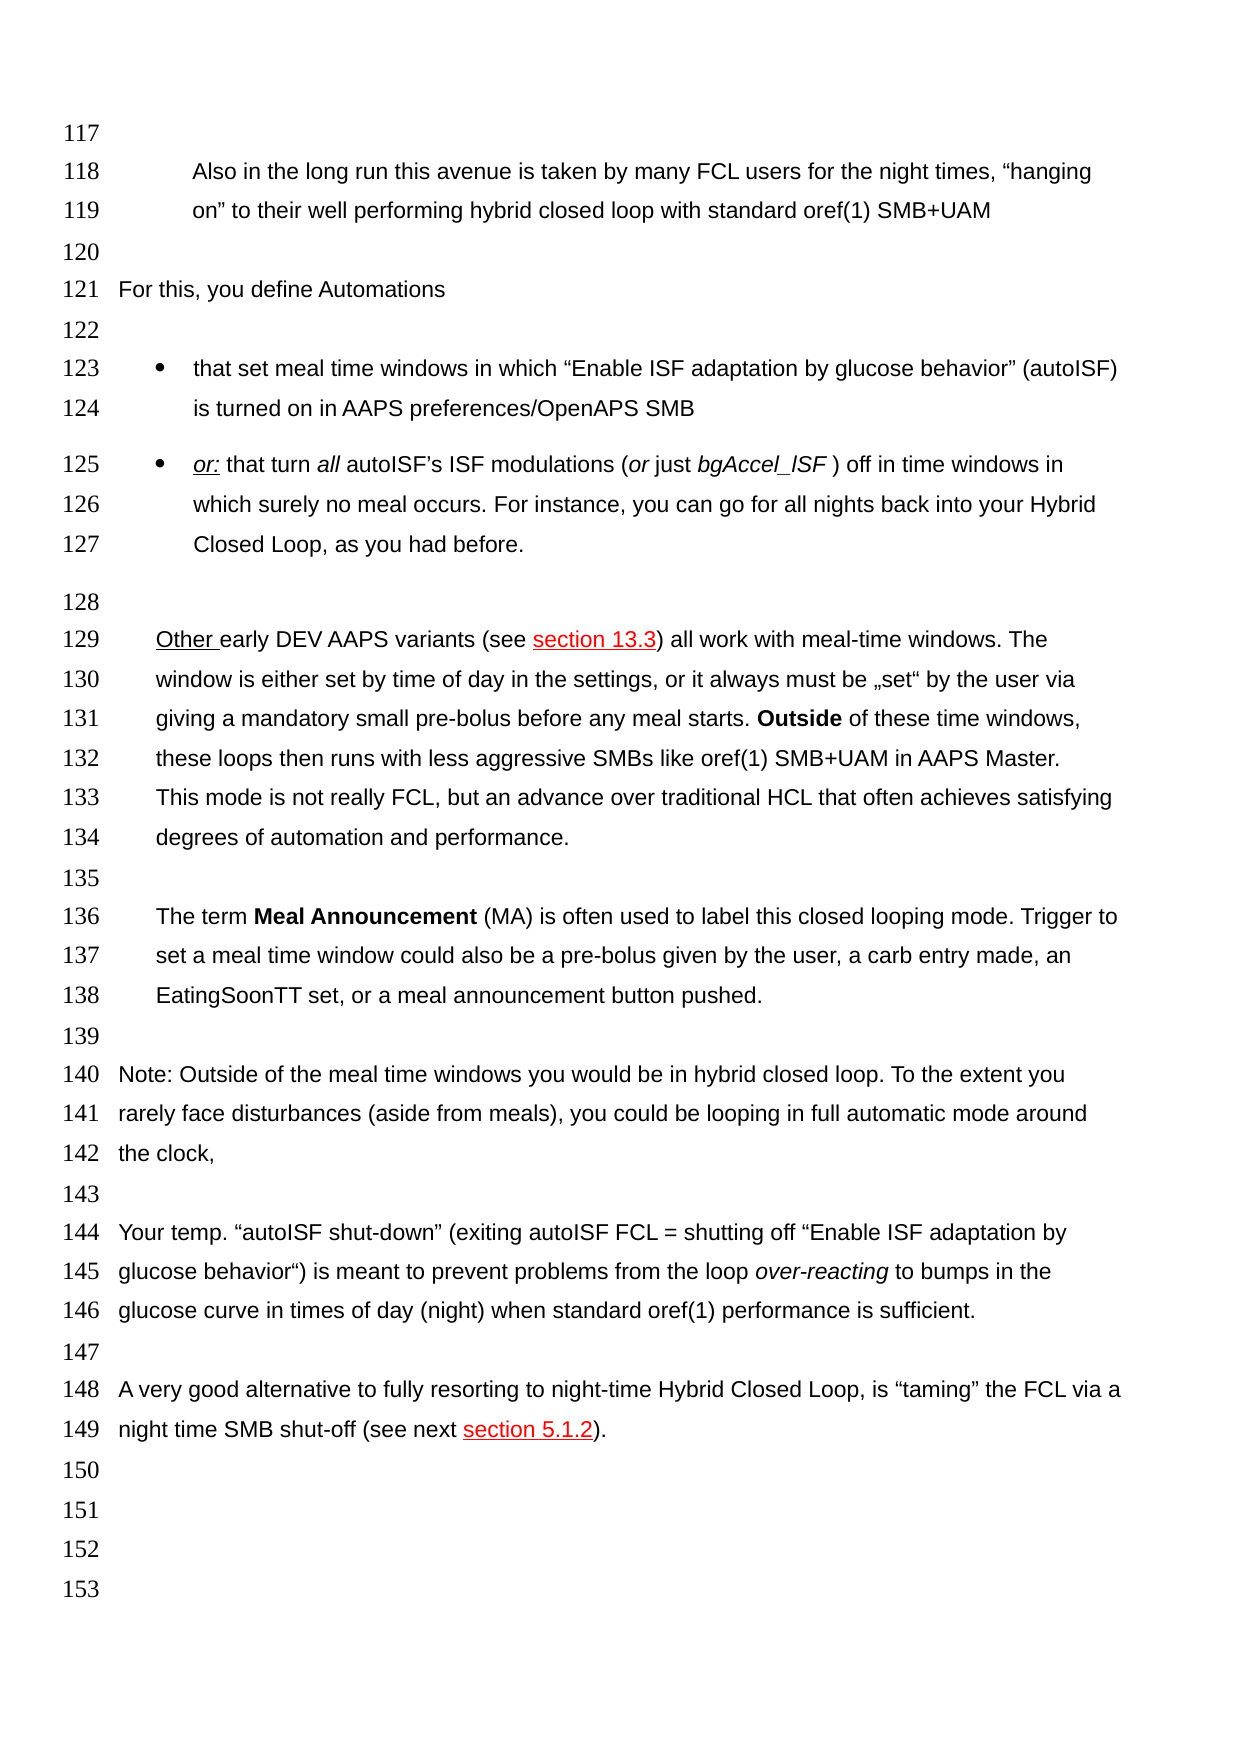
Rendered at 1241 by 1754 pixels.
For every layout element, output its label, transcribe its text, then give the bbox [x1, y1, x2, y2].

text For this, you define Automations [118, 276, 1122, 302]
text Note: Outside of the meal time windows you would be in hybrid closed loop. To the extent you rarely face disturbances (aside from meals), you could be looping in full automatic mode around the clock, [118, 1061, 1122, 1166]
text Also in the long run this avenue is taken by many FCL users for the night times, “hanging on” to their well performing hybrid closed loop with standard oref(1) SMB+UAM [192, 158, 1122, 223]
text The term Meal Announcement (MA) is often used to label this closed looping mode. Trigger to set a meal time window could also be a pre-bolus given by the user, a carb entry made, an EatingSoonTT set, or a meal announcement button pushed. [156, 903, 1122, 1008]
list that set meal time windows in which “Enable ISF adaptation by glucose behavior” (autoISF) is turned on in AAPS preferences/OpenAPS SMB [156, 355, 1122, 421]
text This mode is not really FCL, but an advance over traditional HCL that often achieves satisfying degrees of automation and performance. [156, 784, 1122, 850]
text A very good alternative to fully resorting to night-time Hybrid Closed Loop, is “taming” the FCL via a night time SMB shut-off (see next section 5.1.2). [118, 1376, 1122, 1442]
text Your temp. “autoISF shut-down” (exiting autoISF FCL = shutting off “Enable ISF adaptation by glucose behavior“) is meant to prevent problems from the loop over-reacting to bumps in the glucose curve in times of day (night) when standard oref(1) performance is sufficient. [118, 1218, 1122, 1324]
text Other early DEV AAPS variants (see section 13.3) all work with meal-time windows. The window is either set by time of day in the settings, or it always must be „set“ by the user via giving a mandatory small pre-bolus before any meal starts. Outside of these time windows, these loops then runs with less aggressive SMBs like oref(1) SMB+UAM in AAPS Master. [156, 626, 1122, 771]
list or: that turn all autoISF’s ISF modulations (or just bgAccel_lSF ) off in time windows in which surely no meal occurs. For instance, you can go for all nights back into your Hybrid Closed Loop, as you had before. [156, 451, 1122, 557]
